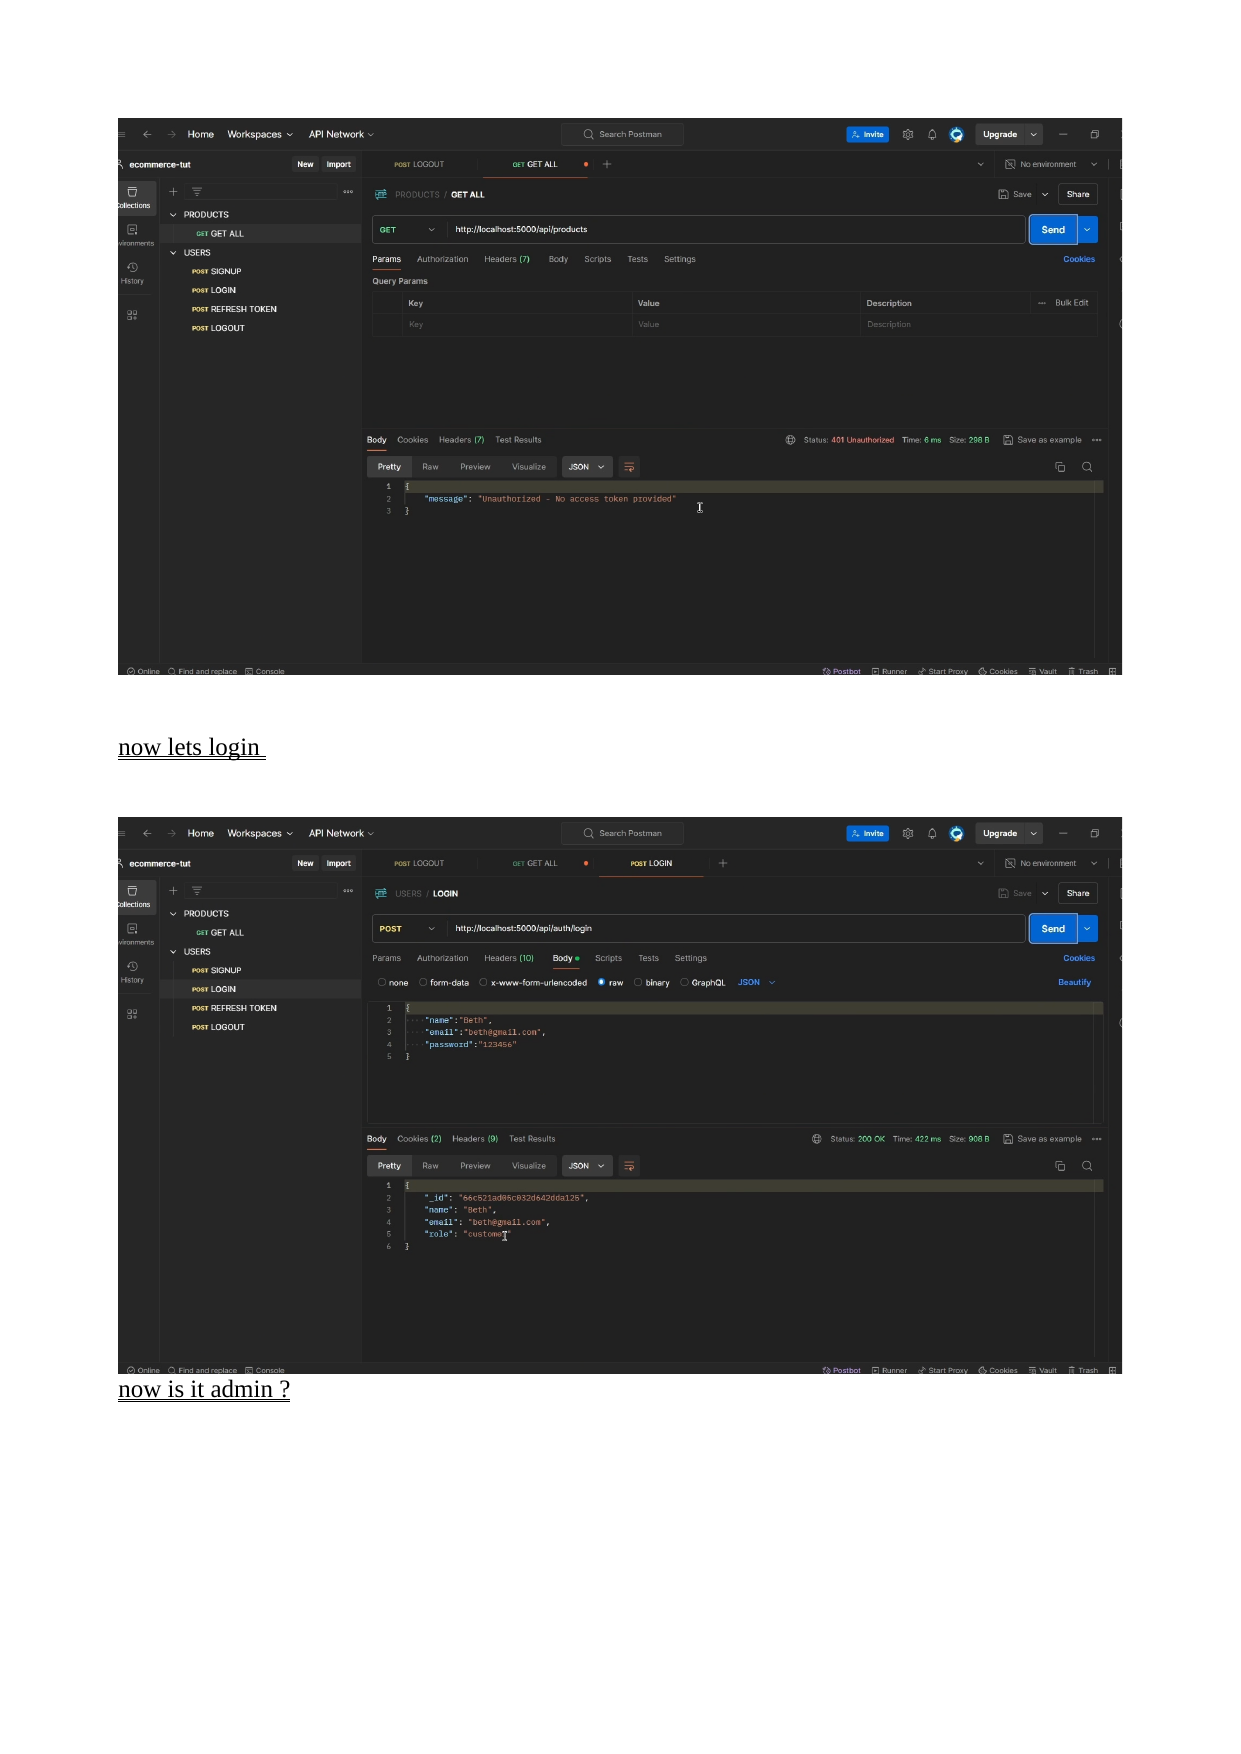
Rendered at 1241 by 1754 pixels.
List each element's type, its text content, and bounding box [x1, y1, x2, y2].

text now is it admin ? [118, 1374, 1122, 1403]
text now lets login [118, 732, 1122, 760]
picture [118, 118, 1123, 675]
picture [118, 817, 1123, 1374]
